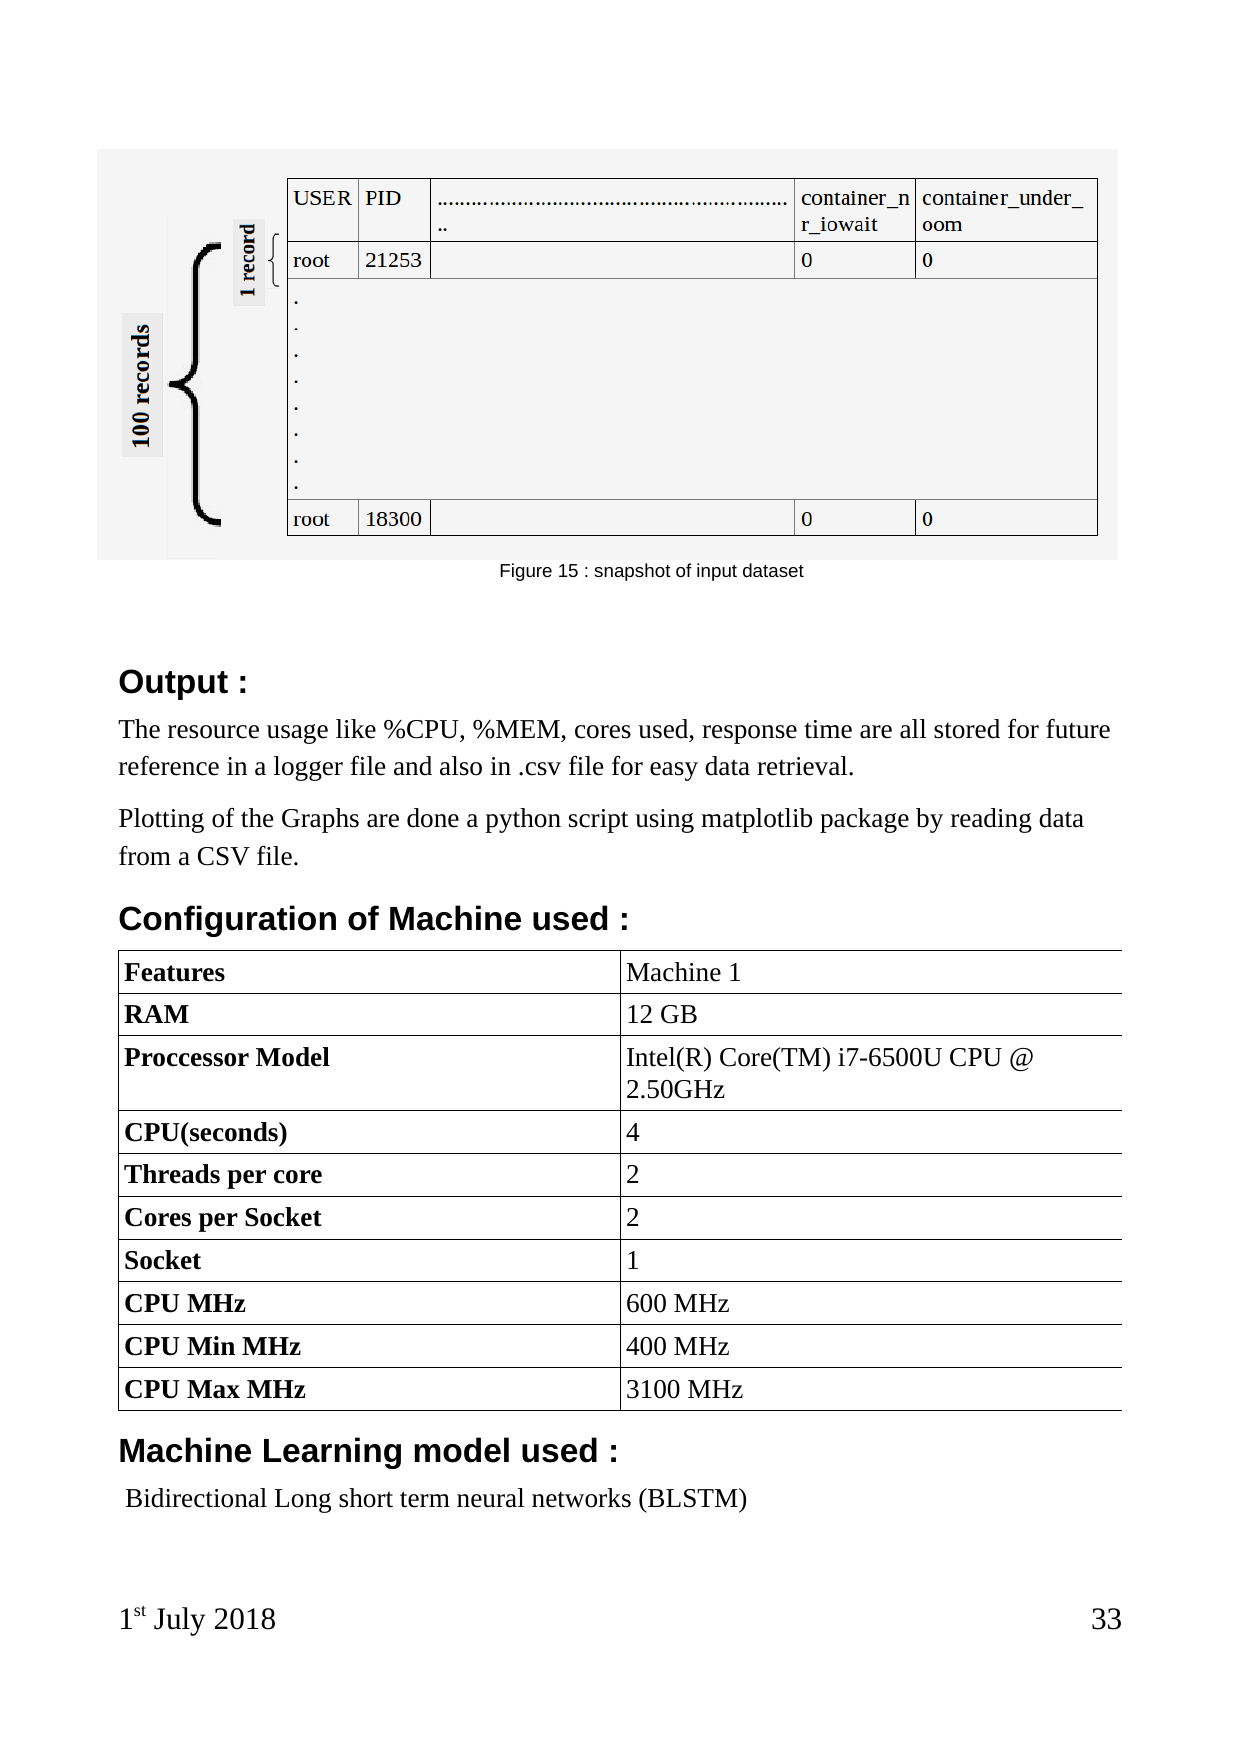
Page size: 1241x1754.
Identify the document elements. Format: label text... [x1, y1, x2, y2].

table_cell 2 [621, 1154, 1122, 1196]
table_cell 1 [621, 1240, 1122, 1281]
text The resource usage like %CPU, %MEM, cores used, response time are all stored for future reference in a logger file and also in .csv file for easy data retrieval. [118, 713, 1122, 782]
table_cell 4 [621, 1111, 1122, 1153]
table_cell Cores per Socket [119, 1197, 620, 1238]
table_cell 600 MHz [621, 1282, 1122, 1324]
subtitle Configuration of Machine used : [118, 898, 1122, 937]
table_cell Threads per core [119, 1154, 620, 1196]
subtitle Figure 15 : snapshot of input dataset [118, 158, 1122, 581]
table_cell CPU MHz [119, 1282, 620, 1324]
table_cell 2 [621, 1197, 1122, 1238]
text Plotting of the Graphs are done a python script using matplotlib package by reading data from a CSV file. [118, 802, 1122, 871]
table_cell CPU(seconds) [119, 1111, 620, 1153]
table_cell 12 GB [621, 994, 1122, 1035]
subtitle Output : [118, 661, 1122, 700]
table_header Features [119, 951, 620, 992]
table_cell 3100 MHz [621, 1368, 1122, 1410]
table_cell CPU Max MHz [119, 1368, 620, 1410]
table_cell Socket [119, 1240, 620, 1281]
table_cell CPU Min MHz [119, 1325, 620, 1367]
subtitle Machine Learning model used : [118, 1431, 1122, 1470]
table_cell 400 MHz [621, 1325, 1122, 1367]
table_cell RAM [119, 994, 620, 1035]
table_cell Proccessor Model [119, 1036, 620, 1110]
table_header Machine 1 [621, 951, 1122, 992]
picture [96, 149, 1118, 560]
table_cell Intel(R) Core(TM) i7-6500U CPU @ 2.50GHz [621, 1036, 1122, 1110]
text Bidirectional Long short term neural networks (BLSTM) [118, 1482, 1122, 1513]
